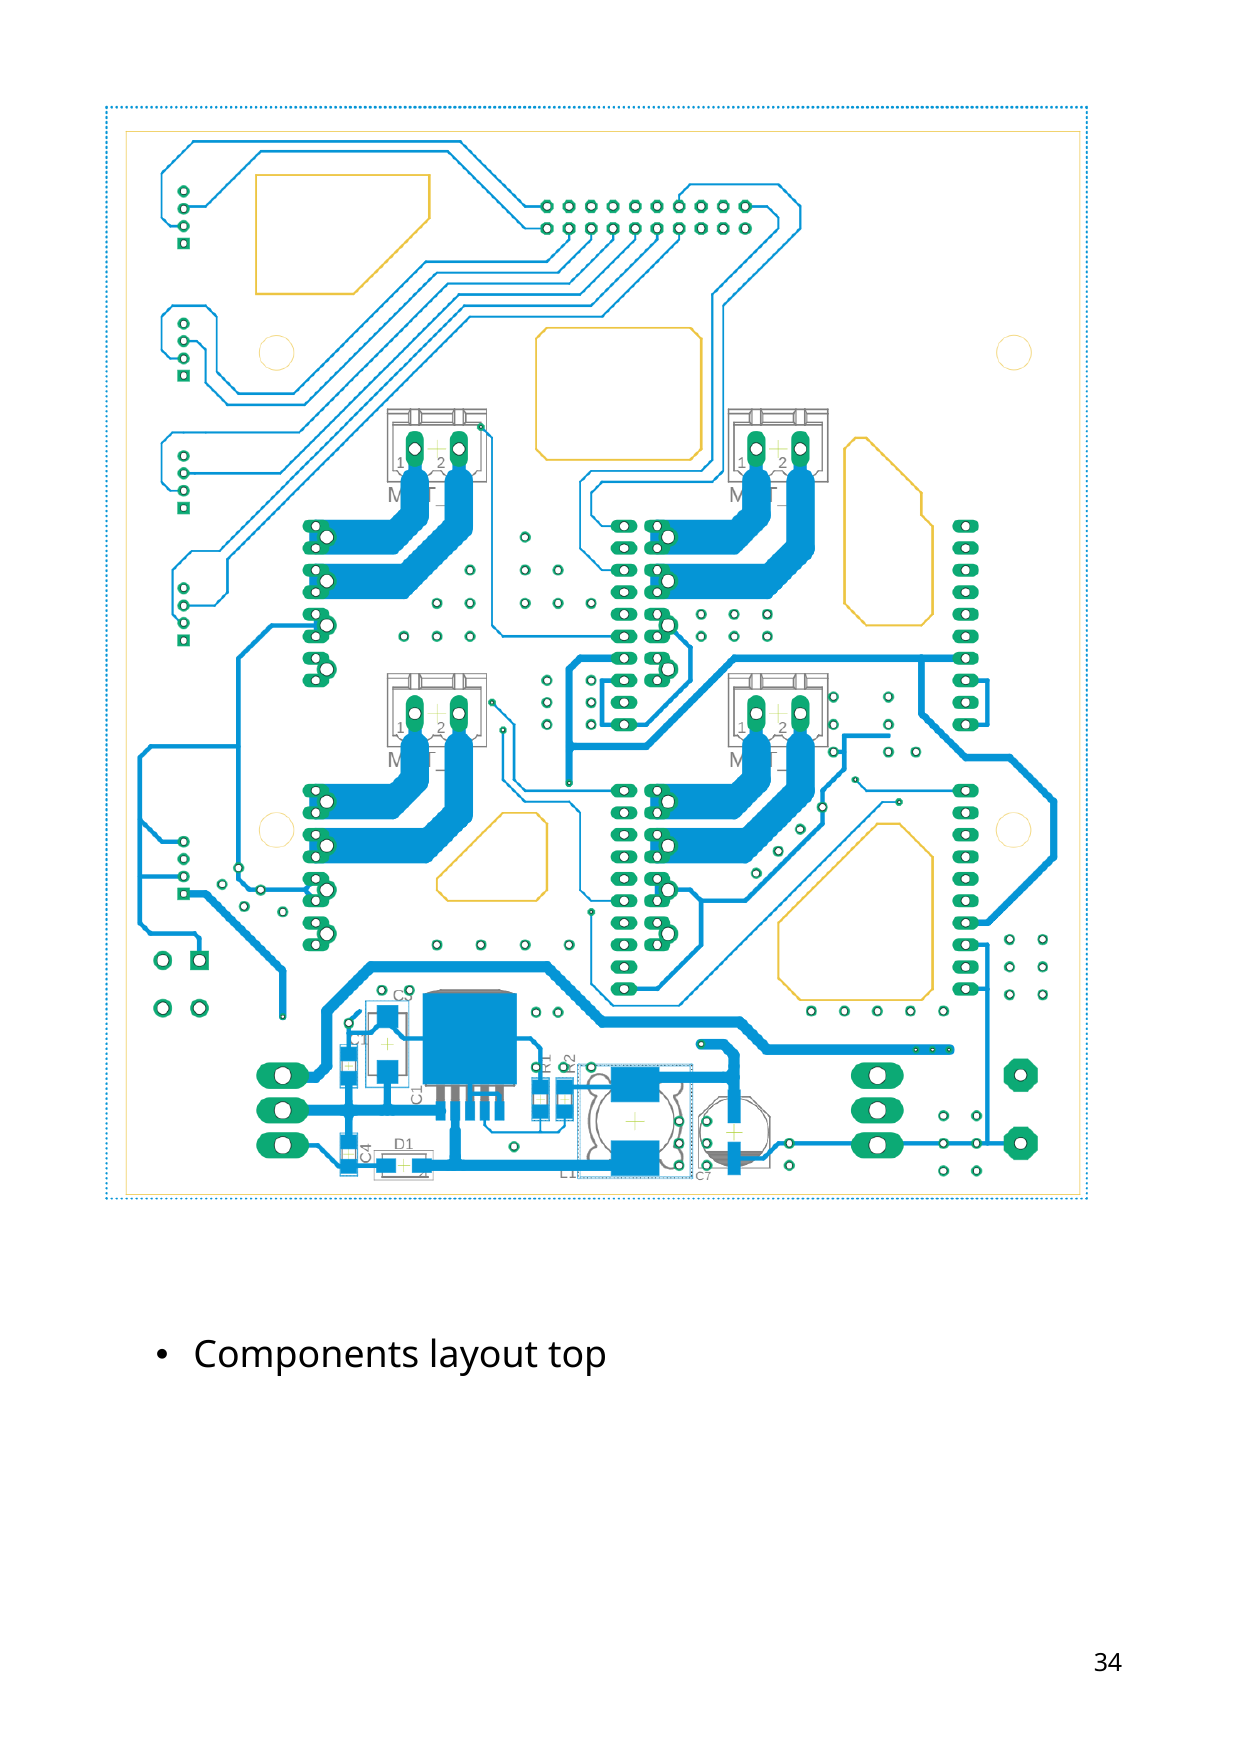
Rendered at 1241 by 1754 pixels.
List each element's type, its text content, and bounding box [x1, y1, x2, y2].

picture [98, 90, 1102, 1203]
list Components layout top [156, 1327, 1122, 1378]
